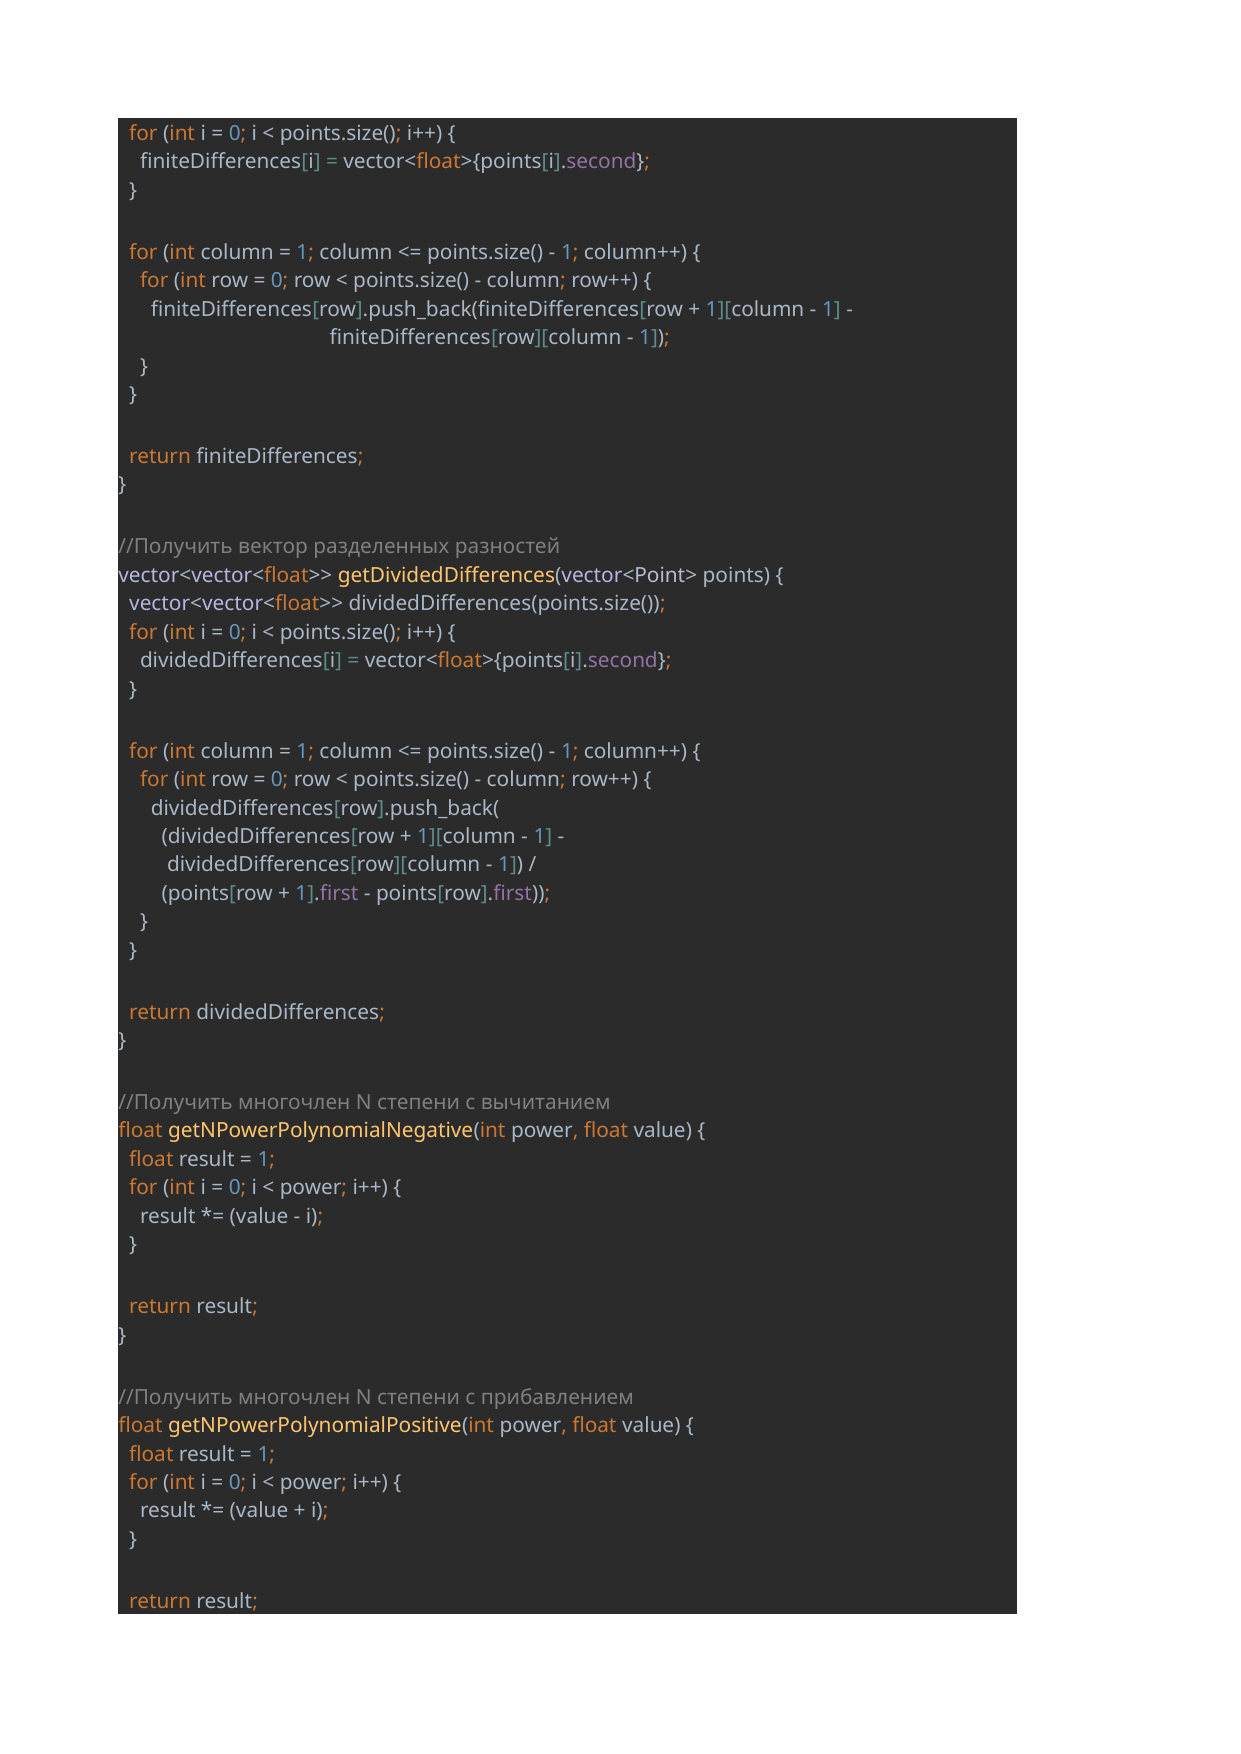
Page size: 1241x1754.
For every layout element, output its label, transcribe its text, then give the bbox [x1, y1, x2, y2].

text for (int i = 0; i < points.size(); i++) { finiteDifferences[i] = vector<float>{points[i].second}; } for (int column = 1; column <= points.size() - 1; column++) { for (int row = 0; row < points.size() - column; row++) { finiteDifferences[row].push_back(finiteDifferences[row + 1][column - 1] - finiteDifferences[row][column - 1]); } } return finiteDifferences; } //Получить вектор разделенных разностей vector<vector<float>> getDividedDifferences(vector<Point> points) { vector<vector<float>> dividedDifferences(points.size()); for (int i = 0; i < points.size(); i++) { dividedDifferences[i] = vector<float>{points[i].second}; } for (int column = 1; column <= points.size() - 1; column++) { for (int row = 0; row < points.size() - column; row++) { dividedDifferences[row].push_back( (dividedDifferences[row + 1][column - 1] - dividedDifferences[row][column - 1]) / (points[row + 1].first - points[row].first)); } } return dividedDifferences; } //Получить многочлен N степени с вычитанием float getNPowerPolynomialNegative(int power, float value) { float result = 1; for (int i = 0; i < power; i++) { result *= (value - i); } return result; } //Получить многочлен N степени с прибавлением float getNPowerPolynomialPositive(int power, float value) { float result = 1; for (int i = 0; i < power; i++) { result *= (value + i); } return result; [118, 118, 1017, 1614]
